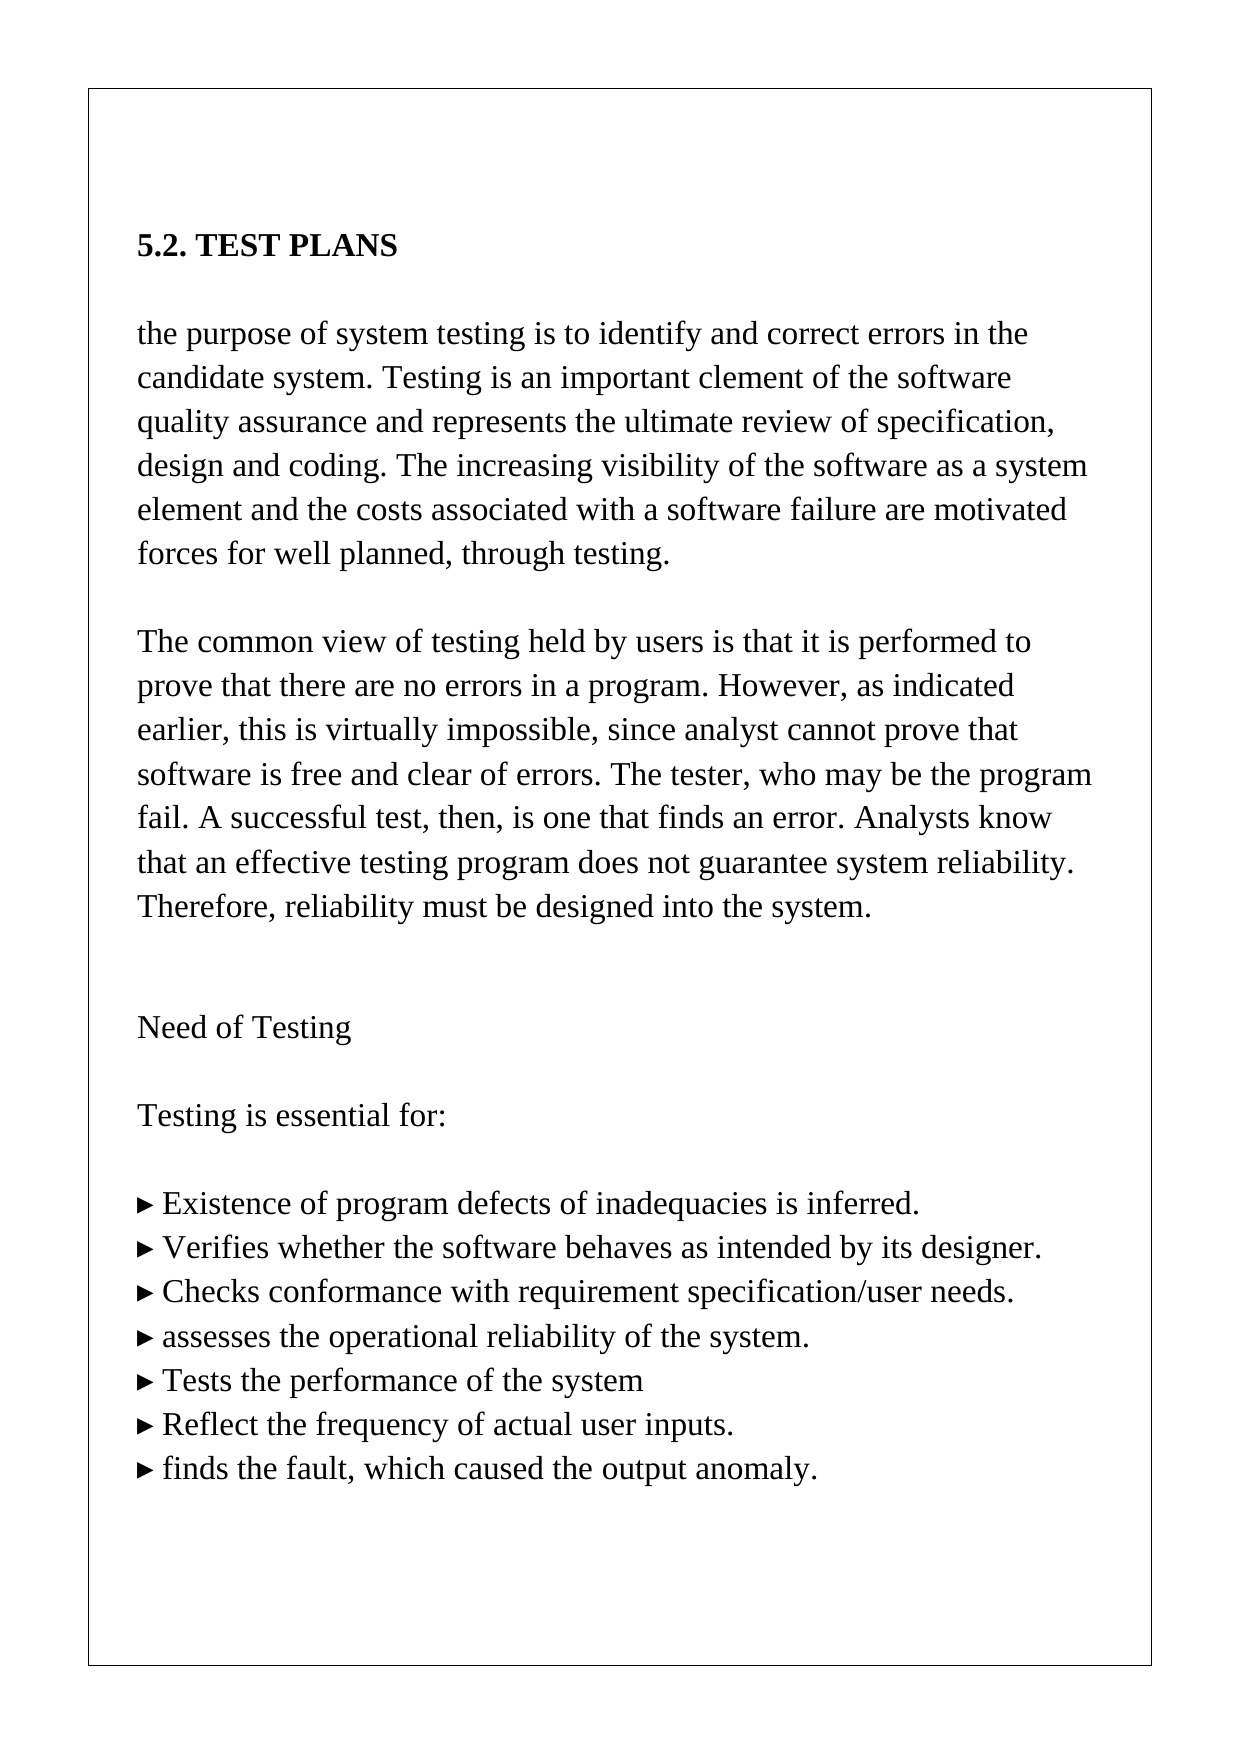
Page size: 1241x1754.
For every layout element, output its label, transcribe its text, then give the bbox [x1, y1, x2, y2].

text 5.2. TEST PLANS the purpose of system testing is to identify and correct errors in the candidate system. Testing is an important clement of the software quality assurance and represents the ultimate review of specification, design and coding. The increasing visibility of the software as a system element and the costs associated with a software failure are motivated forces for well planned, through testing. The common view of testing held by users is that it is performed to prove that there are no errors in a program. However, as indicated earlier, this is virtually impossible, since analyst cannot prove that software is free and clear of errors. The tester, who may be the program fail. A successful test, then, is one that finds an error. Analysts know that an effective testing program does not guarantee system reliability. Therefore, reliability must be designed into the system. [137, 137, 1103, 924]
text Need of Testing Testing is essential for: ▸ Existence of program defects of inadequacies is inferred. ▸ Verifies whether the software behaves as intended by its designer. ▸ Checks conformance with requirement specification/user needs. ▸ assesses the operational reliability of the system. ▸ Tests the performance of the system ▸ Reflect the frequency of actual user inputs. ▸ finds the fault, which caused the output anomaly. [137, 1007, 1103, 1530]
